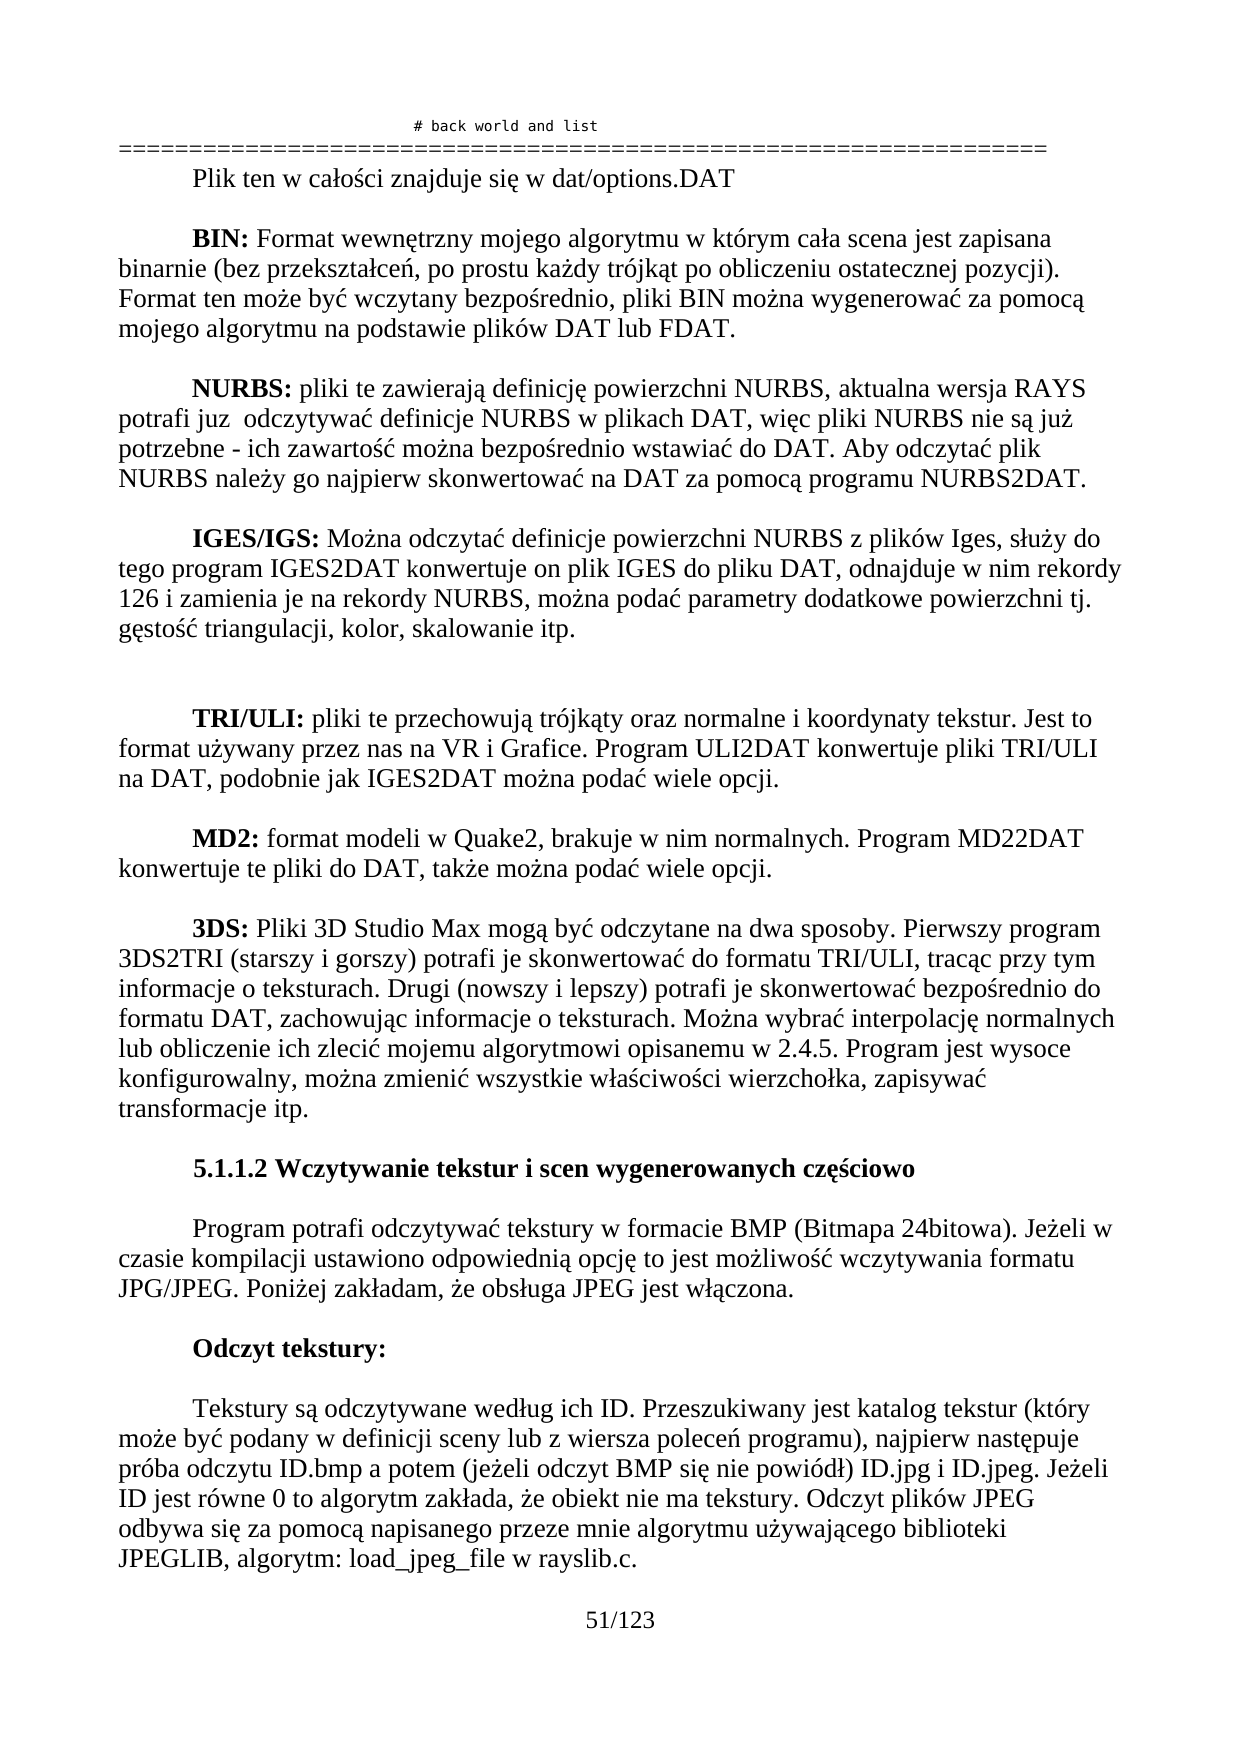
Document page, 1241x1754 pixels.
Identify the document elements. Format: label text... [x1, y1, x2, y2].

text 5.1.1.2 Wczytywanie tekstur i scen wygenerowanych częściowo [193, 1153, 1122, 1183]
text Odczyt tekstury: [118, 1333, 1122, 1363]
text TRI/ULI: pliki te przechowują trójkąty oraz normalne i koordynaty tekstur. Jest to format używany przez nas na VR i Grafice. Program ULI2DAT konwertuje pliki TRI/ULI na DAT, podobnie jak IGES2DAT można podać wiele opcji. [118, 703, 1122, 793]
text NURBS: pliki te zawierają definicję powierzchni NURBS, aktualna wersja RAYS [192, 373, 1122, 403]
text BIN: Format wewnętrzny mojego algorytmu w którym cała scena jest zapisana binarnie (bez przekształceń, po prostu każdy trójkąt po obliczeniu ostatecznej pozycji). Format ten może być wczytany bezpośrednio, pliki BIN można wygenerować za pomocą mojego algorytmu na podstawie plików DAT lub FDAT. [118, 223, 1122, 343]
text IGES/IGS: Można odczytać definicje powierzchni NURBS z plików Iges, służy do tego program IGES2DAT konwertuje on plik IGES do pliku DAT, odnajduje w nim rekordy 126 i zamienia je na rekordy NURBS, można podać parametry dodatkowe powierzchni tj. gęstość triangulacji, kolor, skalowanie itp. [118, 523, 1122, 643]
text Tekstury są odczytywane według ich ID. Przeszukiwany jest katalog tekstur (który może być podany w definicji sceny lub z wiersza poleceń programu), najpierw następuje próba odczytu ID.bmp a potem (jeżeli odczyt BMP się nie powiódł) ID.jpg i ID.jpeg. Jeżeli ID jest równe 0 to algorytm zakłada, że obiekt nie ma tekstury. Odczyt plików JPEG odbywa się za pomocą napisanego przeze mnie algorytmu używającego biblioteki JPEGLIB, algorytm: load_jpeg_file w rayslib.c. [118, 1393, 1122, 1573]
text Program potrafi odczytywać tekstury w formacie BMP (Bitmapa 24bitowa). Jeżeli w czasie kompilacji ustawiono odpowiednią opcję to jest możliwość wczytywania formatu JPG/JPEG. Poniżej zakładam, że obsługa JPEG jest włączona. [118, 1213, 1122, 1303]
text # back world and list [118, 118, 1122, 135]
text Plik ten w całości znajduje się w dat/options.DAT [118, 163, 1122, 193]
text 3DS: Pliki 3D Studio Max mogą być odczytane na dwa sposoby. Pierwszy program 3DS2TRI (starszy i gorszy) potrafi je skonwertować do formatu TRI/ULI, tracąc przy tym informacje o teksturach. Drugi (nowszy i lepszy) potrafi je skonwertować bezpośrednio do formatu DAT, zachowując informacje o teksturach. Można wybrać interpolację normalnych lub obliczenie ich zlecić mojemu algorytmowi opisanemu w 2.4.5. Program jest wysoce konfigurowalny, można zmienić wszystkie właściwości wierzchołka, zapisywać transformacje itp. [118, 913, 1122, 1123]
text potrafi juz odczytywać definicje NURBS w plikach DAT, więc pliki NURBS nie są już potrzebne - ich zawartość można bezpośrednio wstawiać do DAT. Aby odczytać plik NURBS należy go najpierw skonwertować na DAT za pomocą programu NURBS2DAT. [118, 403, 1122, 493]
text ================================================================== [118, 135, 1122, 163]
text MD2: format modeli w Quake2, brakuje w nim normalnych. Program MD22DAT konwertuje te pliki do DAT, także można podać wiele opcji. [118, 823, 1122, 883]
